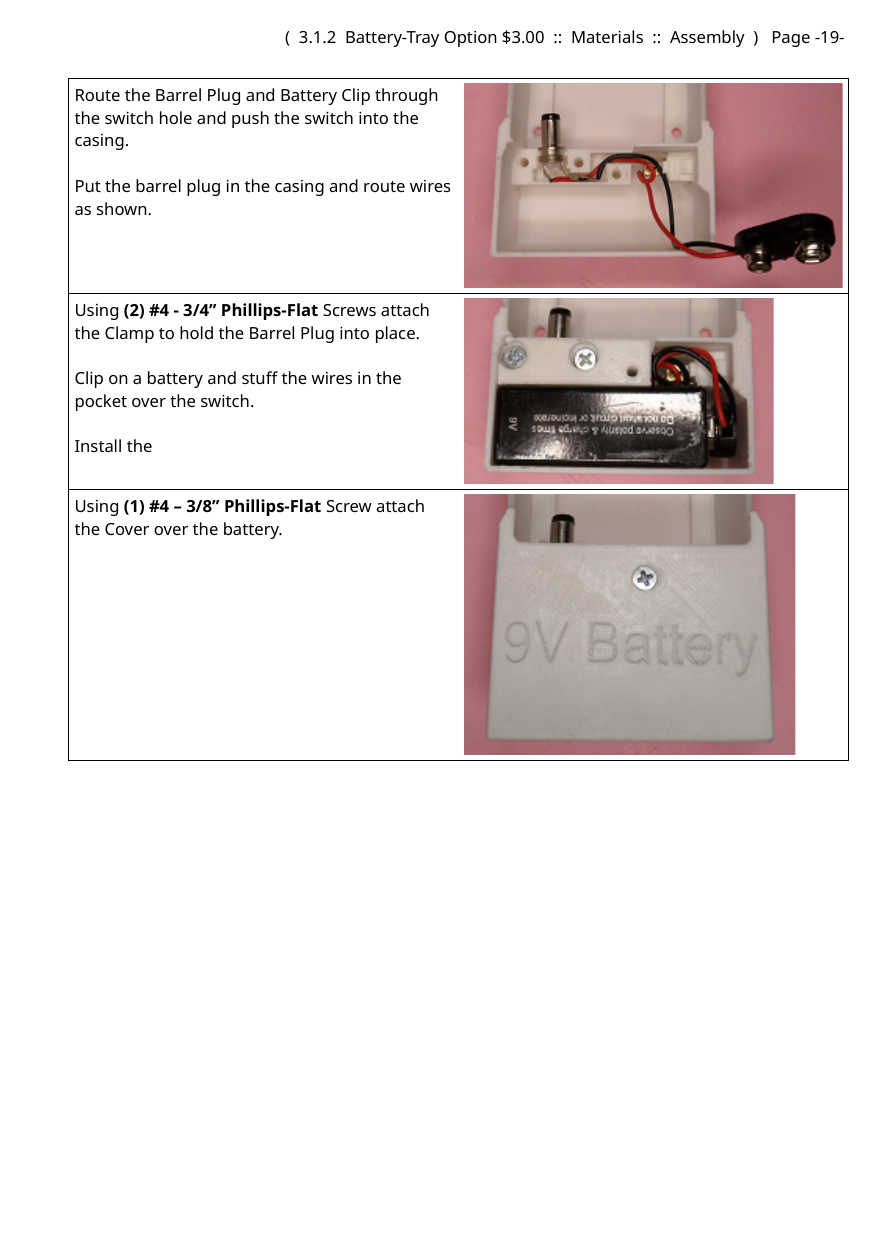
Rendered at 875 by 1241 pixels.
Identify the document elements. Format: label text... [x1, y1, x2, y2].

table_cell [459, 490, 848, 760]
table_cell [459, 79, 848, 293]
table_cell Route the Barrel Plug and Battery Clip through the switch hole and push the switch into the casing. Put the barrel plug in the casing and route wires as shown. [69, 79, 458, 293]
table_cell [459, 294, 848, 489]
table_cell Using (2) #4 - 3/4” Phillips-Flat Screws attach the Clamp to hold the Barrel Plug into place. Clip on a battery and stuff the wires in the pocket over the switch. Install the [69, 294, 458, 489]
table_cell Using (1) #4 – 3/8” Phillips-Flat Screw attach the Cover over the battery. [69, 490, 458, 760]
